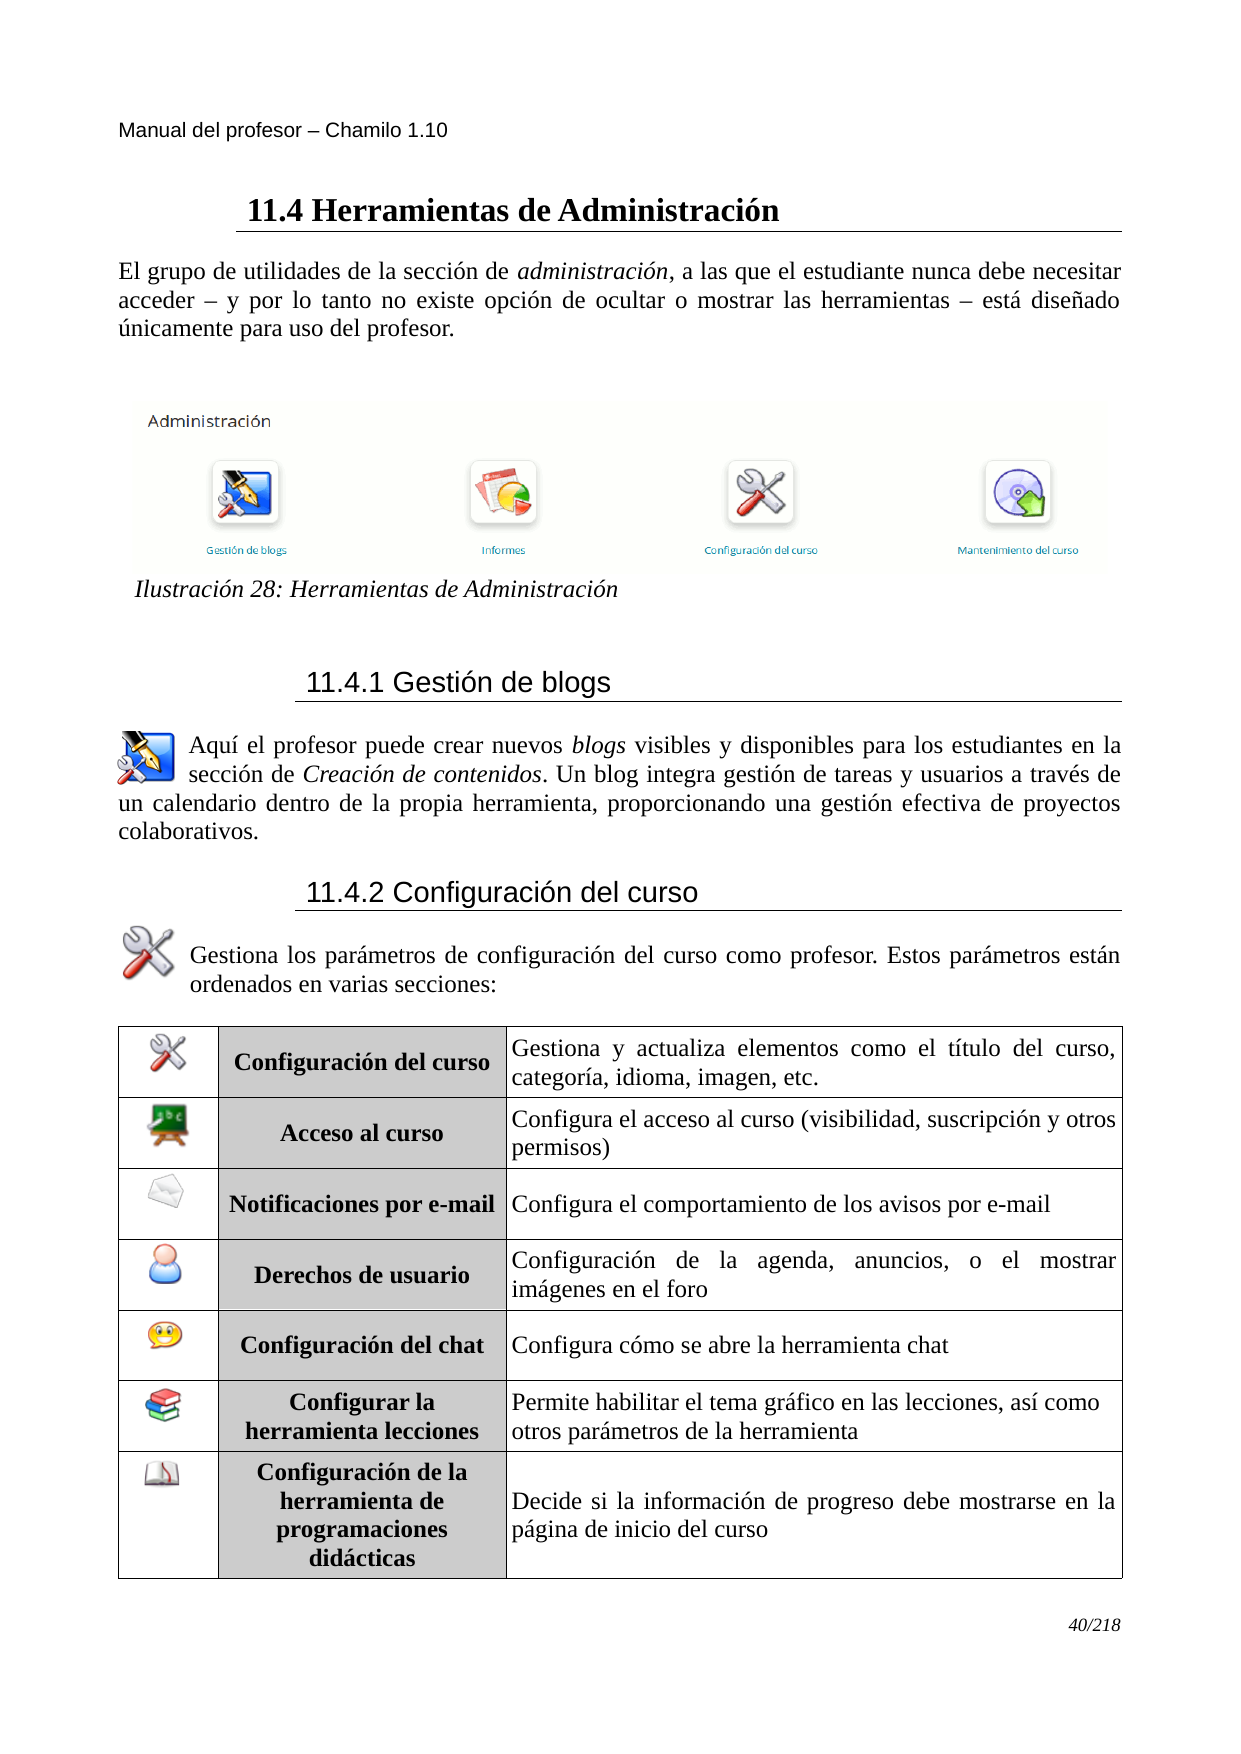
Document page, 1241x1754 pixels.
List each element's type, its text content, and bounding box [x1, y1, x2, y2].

picture [118, 922, 178, 982]
text Ilustración 28: Herramientas de Administración [134, 574, 1106, 603]
table_cell Configura el acceso al curso (visibilidad, suscripción y otros permisos) [507, 1098, 1122, 1168]
picture [147, 1032, 189, 1074]
table_cell Derechos de usuario [219, 1240, 506, 1309]
table_cell [119, 1098, 218, 1168]
table_cell Notificaciones por e-mail [219, 1169, 506, 1239]
table_cell Decide si la información de progreso debe mostrarse en la página de inicio del curso [507, 1452, 1122, 1578]
table_cell Configuración del chat [219, 1311, 506, 1380]
table_cell Configuración de la herramienta de programaciones didácticas [219, 1452, 506, 1578]
table_cell [119, 1311, 218, 1380]
subtitle Gestión de blogs [295, 665, 1122, 701]
picture [147, 1172, 184, 1208]
table_cell Configurar la herramienta lecciones [219, 1381, 506, 1451]
subtitle Configuración del curso [295, 875, 1122, 910]
table_header Configuración del curso [219, 1027, 506, 1097]
picture [117, 725, 177, 785]
table_cell [119, 1169, 218, 1239]
table_cell [119, 1244, 218, 1309]
table_header Gestiona y actualiza elementos como el título del curso, categoría, idioma, imagen, etc. [507, 1027, 1122, 1097]
picture [144, 1457, 180, 1492]
table_cell Configuración de la agenda, anuncios, o el mostrar imágenes en el foro [507, 1240, 1122, 1309]
table_cell [119, 1452, 218, 1578]
table_cell Acceso al curso [219, 1098, 506, 1168]
table_header [119, 1027, 218, 1073]
picture [145, 1102, 192, 1150]
picture [147, 1317, 183, 1353]
table_header [119, 1074, 218, 1097]
table_cell Permite habilitar el tema gráfico en las lecciones, así como otros parámetros de la herramienta [507, 1381, 1122, 1451]
table_cell [119, 1381, 218, 1451]
text El grupo de utilidades de la sección de administración, a las que el estudiante nunca debe necesitar acceder – y por lo tanto no existe opción de ocultar o mostrar las herramientas – está diseñado únicamente para uso del profesor. [118, 256, 1122, 342]
picture [144, 1243, 186, 1284]
picture [132, 401, 1108, 574]
picture [145, 1387, 182, 1424]
text Aquí el profesor puede crear nuevos blogs visibles y disponibles para los estudiantes en la sección de Creación de contenidos. Un blog integra gestión de tareas y usuarios a través de un calendario dentro de la propia herramienta, proporcionando una gestión efectiva de proyectos colaborativos. [118, 730, 1122, 845]
subtitle Herramientas de Administración [236, 190, 1122, 231]
text Gestiona los parámetros de configuración del curso como profesor. Estos parámetros están ordenados en varias secciones: [118, 940, 1122, 997]
table_cell Configura cómo se abre la herramienta chat [507, 1311, 1122, 1380]
table_cell Configura el comportamiento de los avisos por e-mail [507, 1169, 1122, 1239]
